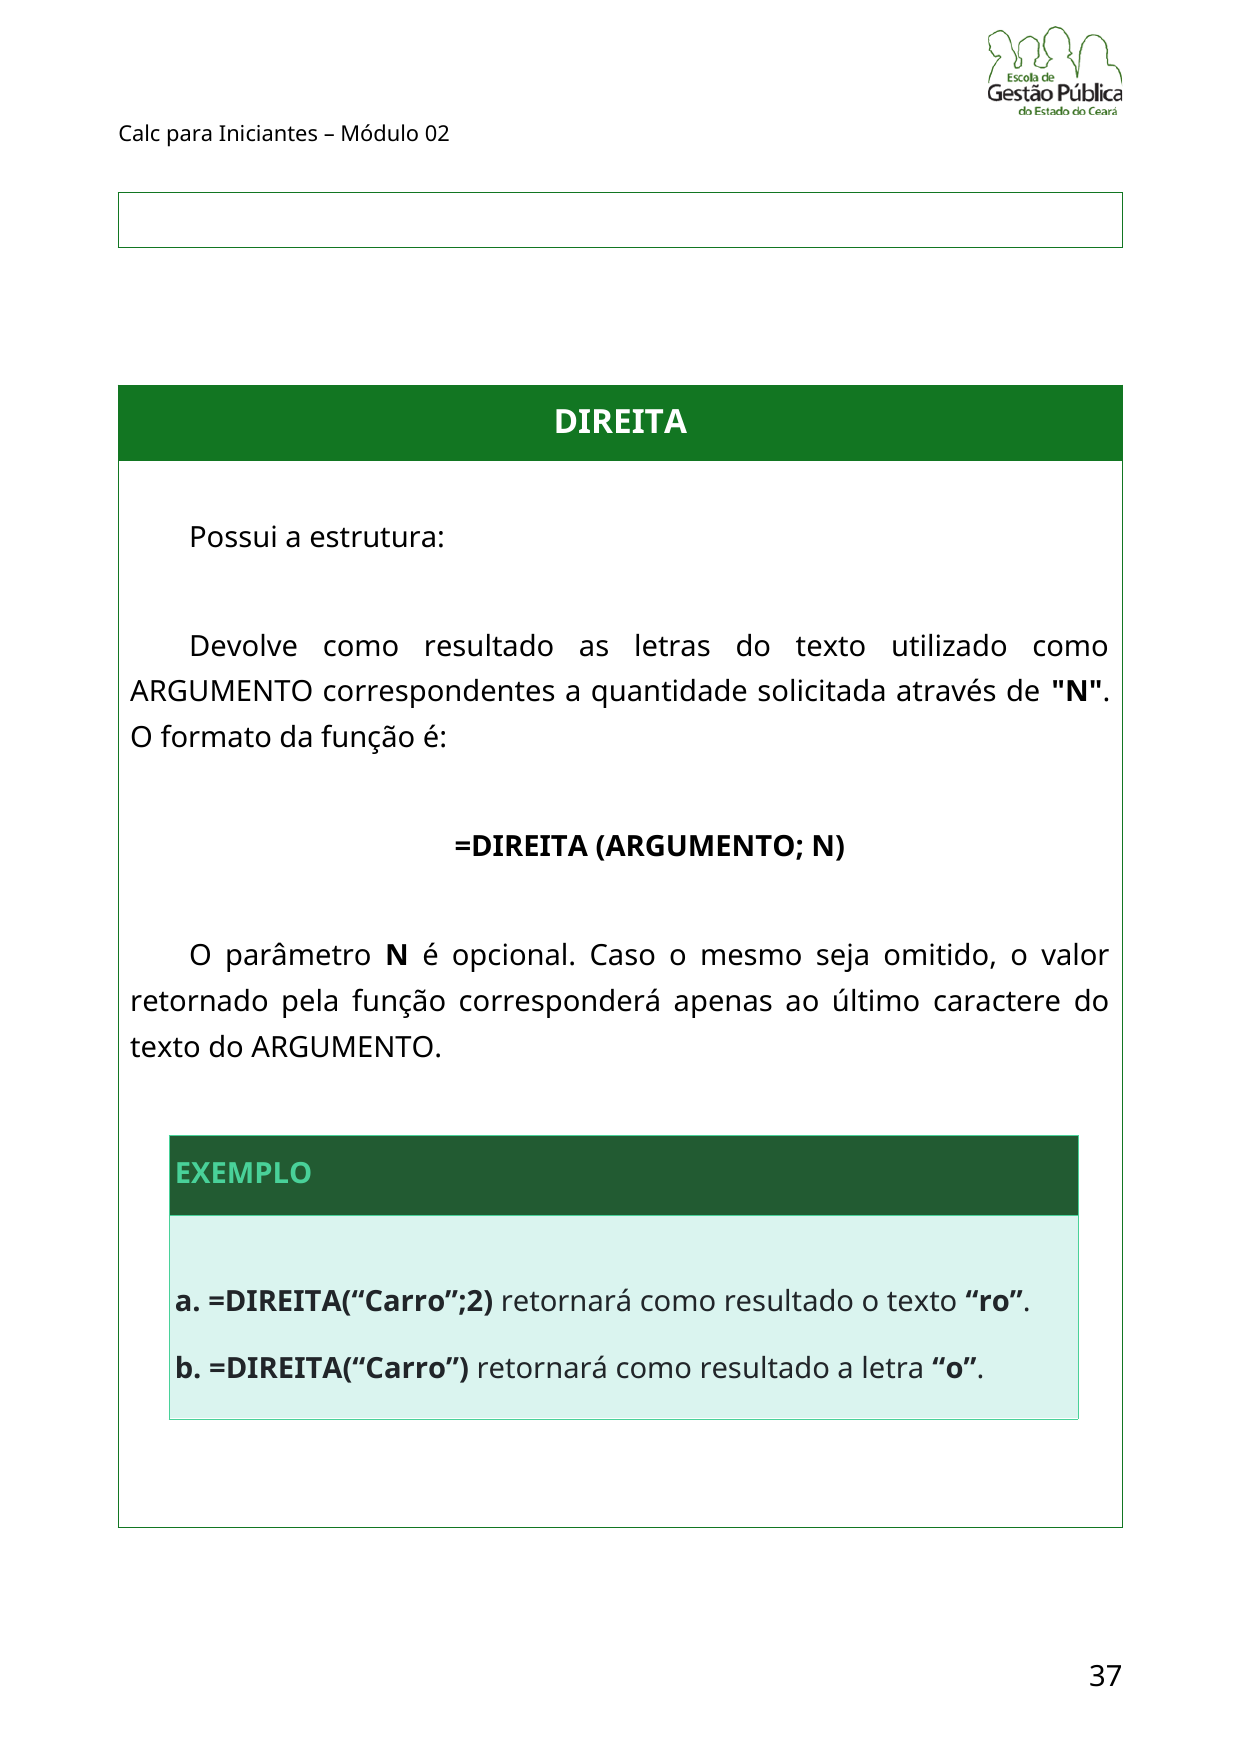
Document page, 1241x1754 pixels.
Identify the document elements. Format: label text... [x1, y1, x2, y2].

table_header EXEMPLO [170, 1136, 1078, 1215]
picture [118, 26, 1123, 115]
table_cell [119, 193, 1122, 247]
table_header DIREITA [119, 386, 1122, 460]
table_cell a. =DIREITA(“Carro”;2) retornará como resultado o texto “ro”. b. =DIREITA(“Carro”) retornará como resultado a letra “o”. [170, 1216, 1078, 1418]
table_cell Possui a estrutura: Devolve como resultado as letras do texto utilizado como ARGUMENTO correspondentes a quantidade solicitada através de "N". O formato da função é: =DIREITA (ARGUMENTO; N) O parâmetro N é opcional. Caso o mesmo seja omitido, o valor retornado pela função corresponderá apenas ao último caractere do texto do ARGUMENTO. [119, 461, 1122, 1527]
